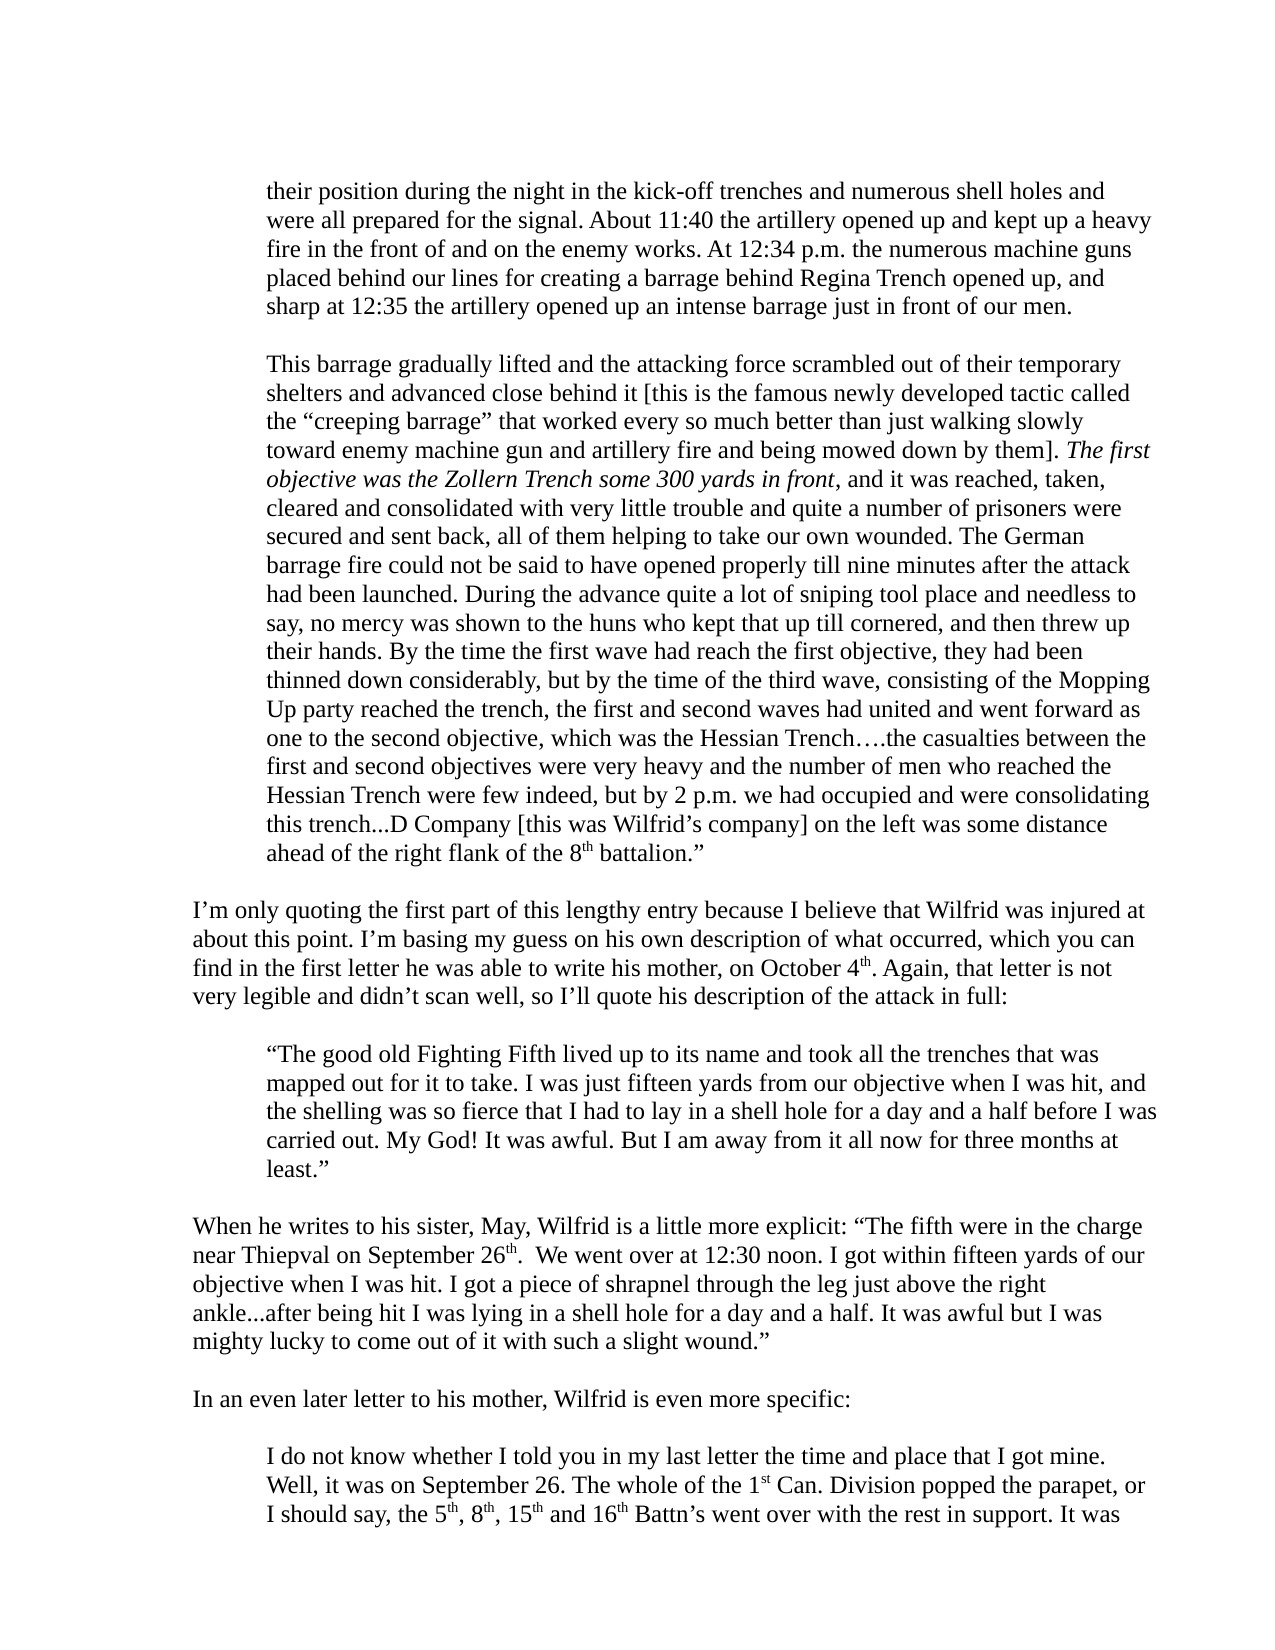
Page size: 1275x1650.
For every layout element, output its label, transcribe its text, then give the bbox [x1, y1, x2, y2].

text When he writes to his sister, May, Wilfrid is a little more explicit: “The fifth were in the charge near Thiepval on September 26th. We went over at 12:30 noon. I got within fifteen yards of our objective when I was hit. I got a piece of shrapnel through the leg just above the right ankle...after being hit I was lying in a shell hole for a day and a half. It was awful but I was mighty lucky to come out of it with such a slight wound.” [192, 1211, 1158, 1355]
text their position during the night in the kick-off trenches and numerous shell holes and were all prepared for the signal. About 11:40 the artillery opened up and kept up a heavy fire in the front of and on the enemy works. At 12:34 p.m. the numerous machine guns placed behind our lines for creating a barrage behind Regina Trench opened up, and sharp at 12:35 the artillery opened up an intense barrage just in front of our men. [266, 176, 1158, 320]
text I do not know whether I told you in my last letter the time and place that I got mine. Well, it was on September 26. The whole of the 1st Can. Division popped the parapet, or I should say, the 5th, 8th, 15th and 16th Battn’s went over with the rest in support. It was [266, 1441, 1158, 1528]
text This barrage gradually lifted and the attacking force scrambled out of their temporary shelters and advanced close behind it [this is the famous newly developed tactic called the “creeping barrage” that worked every so much better than just walking slowly toward enemy machine gun and artillery fire and being mowed down by them]. The first objective was the Zollern Trench some 300 yards in front, and it was reached, taken, cleared and consolidated with very little trouble and quite a number of prisoners were secured and sent back, all of them helping to take our own wounded. The German barrage fire could not be said to have opened properly till nine minutes after the attack had been launched. During the advance quite a lot of sniping tool place and needless to say, no mercy was shown to the huns who kept that up till cornered, and then threw up their hands. By the time the first wave had reach the first objective, they had been thinned down considerably, but by the time of the third wave, consisting of the Mopping Up party reached the trench, the first and second waves had united and went forward as one to the second objective, which was the Hessian Trench….the casualties between the first and second objectives were very heavy and the number of men who reached the Hessian Trench were few indeed, but by 2 p.m. we had occupied and were consolidating this trench...D Company [this was Wilfrid’s company] on the left was some distance ahead of the right flank of the 8th battalion.” [266, 349, 1158, 866]
text In an even later letter to his mother, Wilfrid is even more specific: [192, 1384, 1158, 1413]
text “The good old Fighting Fifth lived up to its name and took all the trenches that was mapped out for it to take. I was just fifteen yards from our objective when I was hit, and the shelling was so fierce that I had to lay in a shell hole for a day and a half before I was carried out. My God! It was awful. But I am away from it all now for three months at least.” [266, 1039, 1158, 1183]
text I’m only quoting the first part of this lengthy entry because I believe that Wilfrid was injured at about this point. I’m basing my guess on his own description of what occurred, which you can find in the first letter he was able to write his mother, on October 4th. Again, that letter is not very legible and didn’t scan well, so I’ll quote his description of the attack in full: [192, 895, 1158, 1010]
